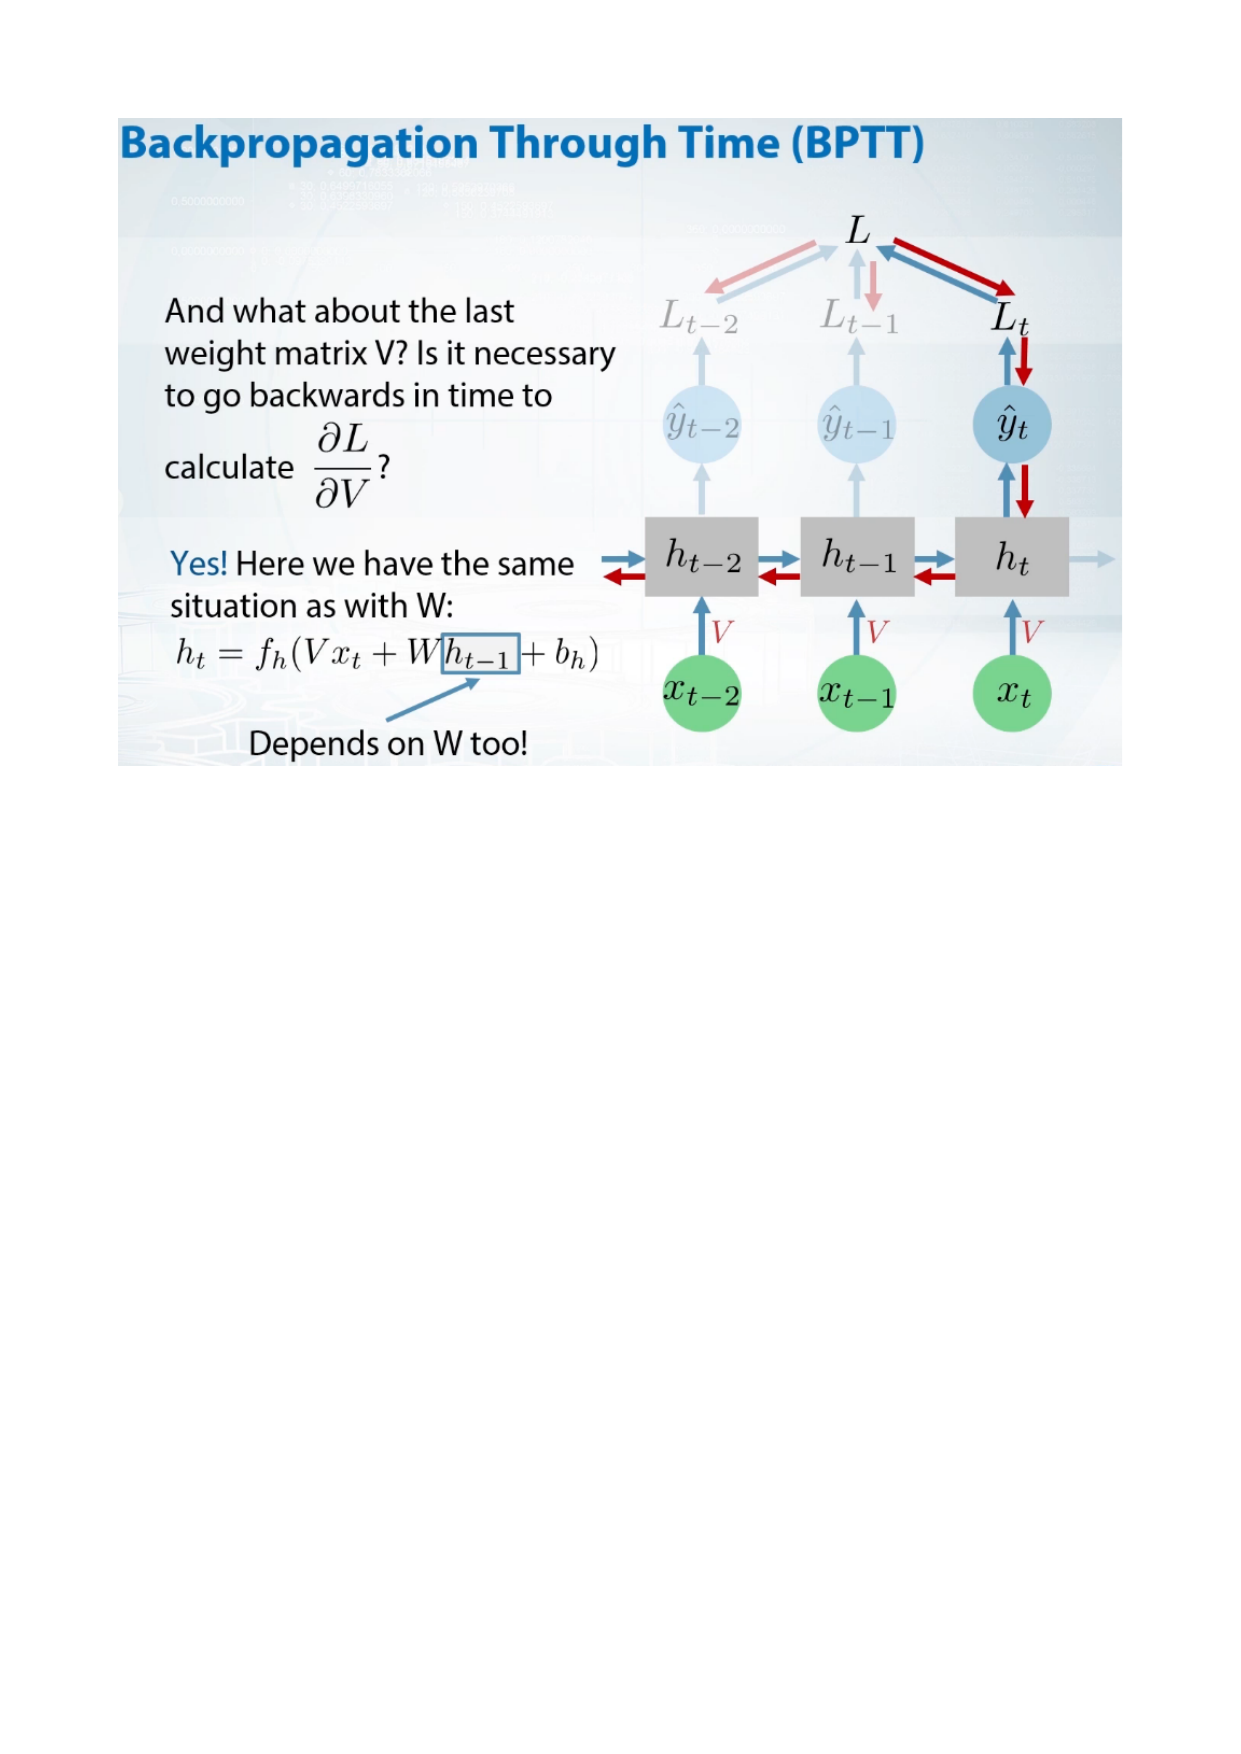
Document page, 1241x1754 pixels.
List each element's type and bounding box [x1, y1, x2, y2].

picture [118, 118, 1123, 766]
